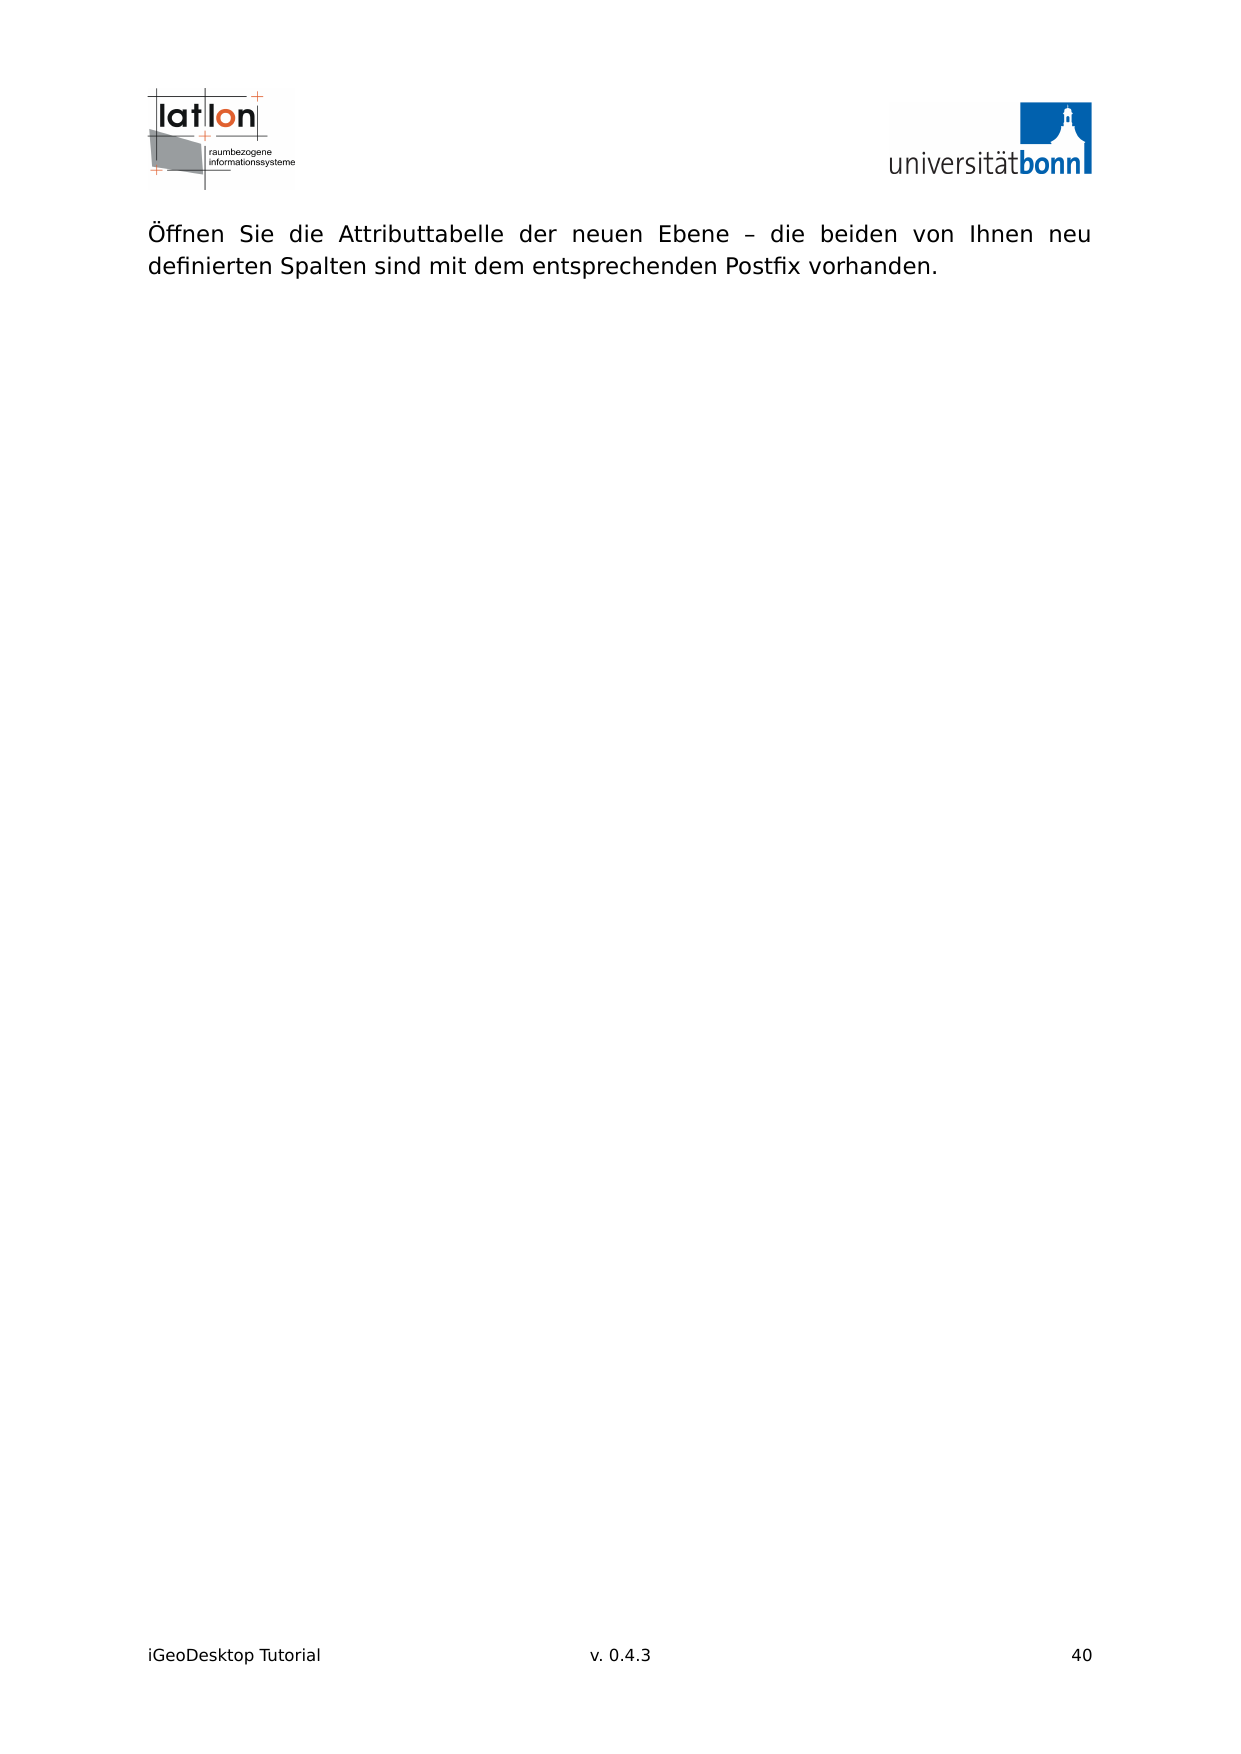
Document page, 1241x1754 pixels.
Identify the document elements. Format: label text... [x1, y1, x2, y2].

text Öffnen Sie die Attributtabelle der neuen Ebene – die beiden von Ihnen neu definierten Spalten sind mit dem entsprechenden Postfix vorhanden. [148, 221, 1092, 280]
picture [889, 102, 1093, 174]
picture [147, 88, 295, 190]
